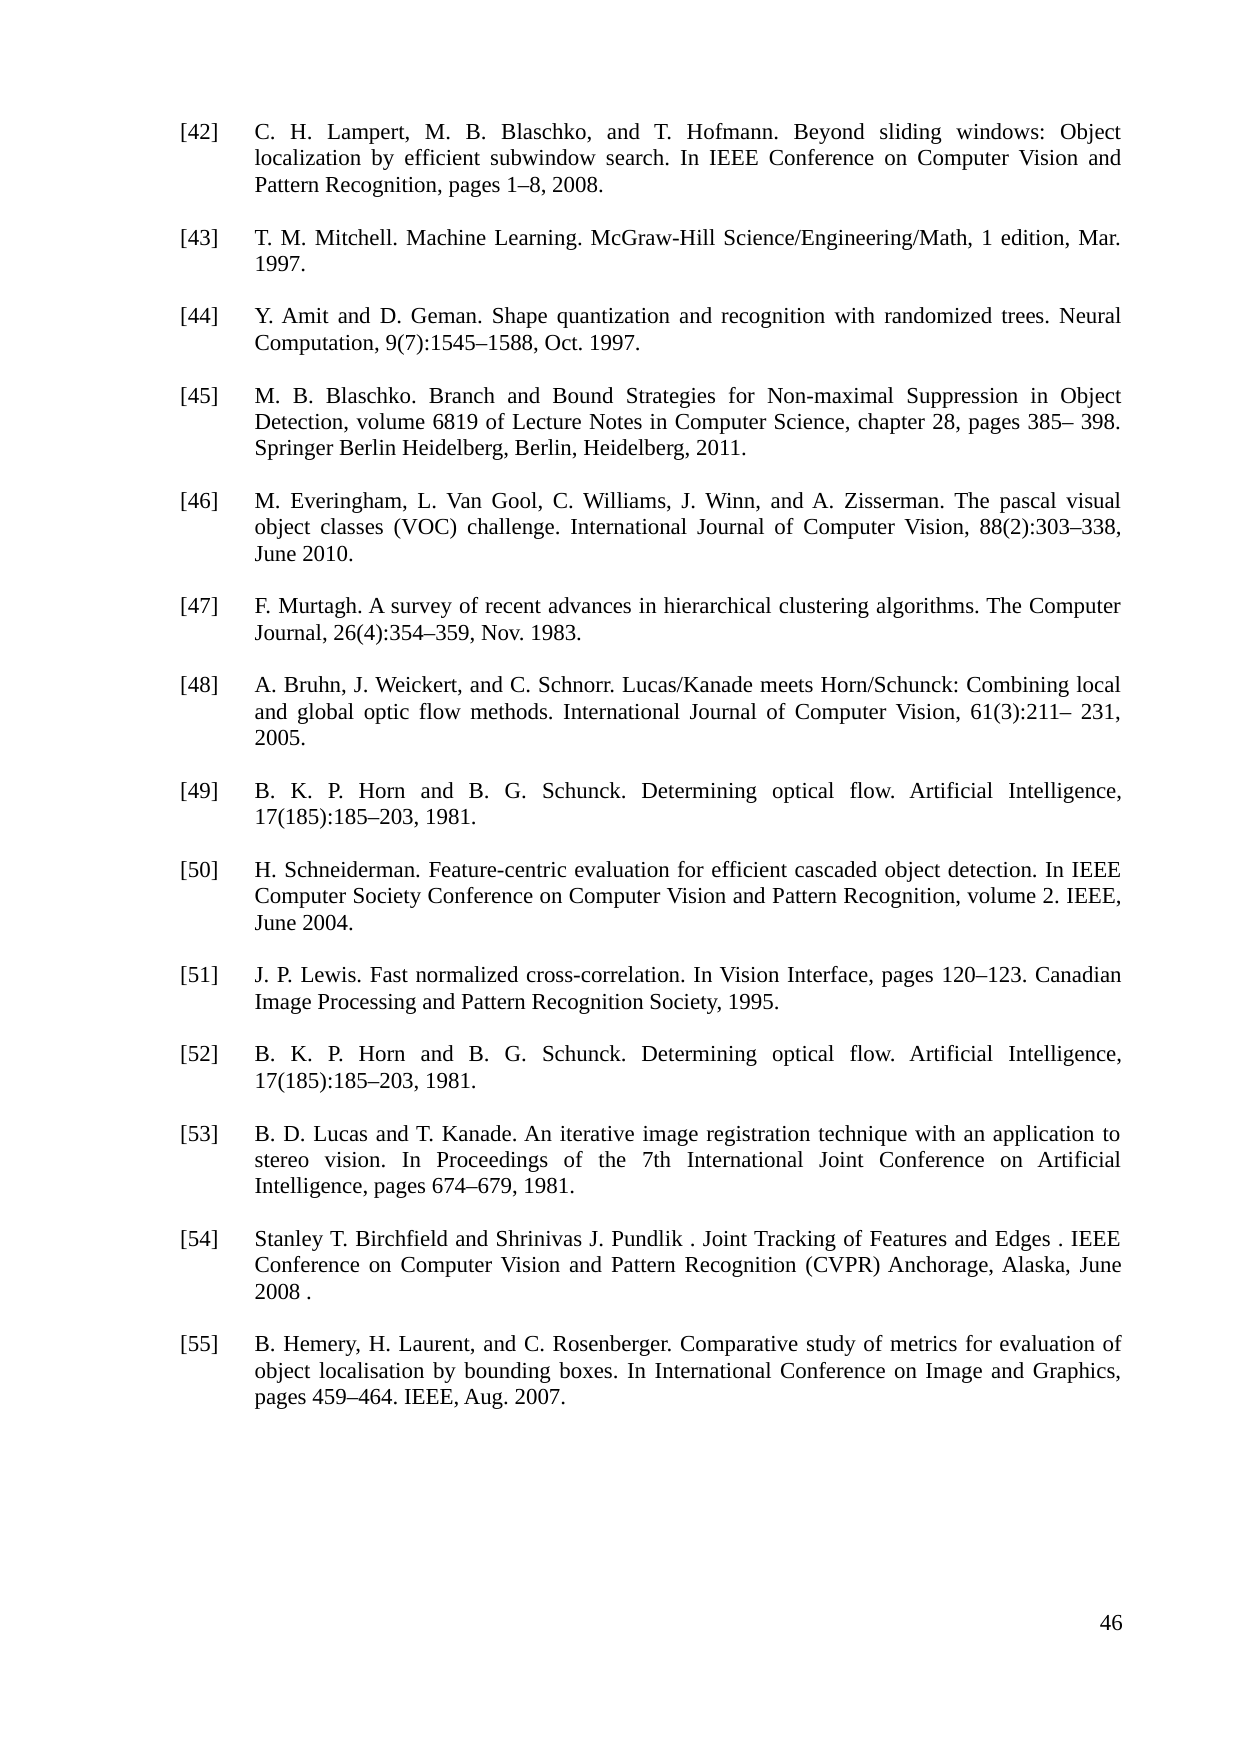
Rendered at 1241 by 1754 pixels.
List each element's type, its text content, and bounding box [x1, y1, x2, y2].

table_header [53] [180, 1120, 254, 1199]
table_header [45] [180, 382, 254, 461]
table_header M. B. Blaschko. Branch and Bound Strategies for Non-maximal Suppression in Object Detection, volume 6819 of Lecture Notes in Computer Science, chapter 28, pages 385– 398. Springer Berlin Heidelberg, Berlin, Heidelberg, 2011. [254, 382, 1123, 461]
table_header B. D. Lucas and T. Kanade. An iterative image registration technique with an application to stereo vision. In Proceedings of the 7th International Joint Conference on Artificial Intelligence, pages 674–679, 1981. [254, 1120, 1123, 1199]
table_header [50] [180, 856, 254, 935]
table_header F. Murtagh. A survey of recent advances in hierarchical clustering algorithms. The Computer Journal, 26(4):354–359, Nov. 1983. [254, 593, 1123, 645]
table_header [47] [180, 593, 254, 645]
table_header B. Hemery, H. Laurent, and C. Rosenberger. Comparative study of metrics for evaluation of object localisation by bounding boxes. In International Conference on Image and Graphics, pages 459–464. IEEE, Aug. 2007. [254, 1330, 1123, 1409]
table_header J. P. Lewis. Fast normalized cross-correlation. In Vision Interface, pages 120–123. Canadian Image Processing and Pattern Recognition Society, 1995. [254, 961, 1123, 1014]
table_header C. H. Lampert, M. B. Blaschko, and T. Hofmann. Beyond sliding windows: Object localization by efficient subwindow search. In IEEE Conference on Computer Vision and Pattern Recognition, pages 1–8, 2008. [254, 118, 1123, 197]
table_header Y. Amit and D. Geman. Shape quantization and recognition with randomized trees. Neural Computation, 9(7):1545–1588, Oct. 1997. [254, 303, 1123, 355]
table_header [43] [180, 224, 254, 276]
table_header [44] [180, 303, 254, 355]
table_header [48] [180, 672, 254, 751]
table_header M. Everingham, L. Van Gool, C. Williams, J. Winn, and A. Zisserman. The pascal visual object classes (VOC) challenge. International Journal of Computer Vision, 88(2):303–338, June 2010. [254, 487, 1123, 566]
table_header T. M. Mitchell. Machine Learning. McGraw-Hill Science/Engineering/Math, 1 edition, Mar. 1997. [254, 224, 1123, 276]
table_header B. K. P. Horn and B. G. Schunck. Determining optical flow. Artificial Intelligence, 17(185):185–203, 1981. [254, 777, 1123, 830]
table_header [55] [180, 1330, 254, 1409]
table_header [46] [180, 487, 254, 566]
table_header [52] [180, 1041, 254, 1093]
table_header A. Bruhn, J. Weickert, and C. Schnorr. Lucas/Kanade meets Horn/Schunck: Combining local and global optic flow methods. International Journal of Computer Vision, 61(3):211– 231, 2005. [254, 672, 1123, 751]
table_header [54] [180, 1225, 254, 1304]
table_header Stanley T. Birchfield and Shrinivas J. Pundlik . Joint Tracking of Features and Edges . IEEE Conference on Computer Vision and Pattern Recognition (CVPR) Anchorage, Alaska, June 2008 . [254, 1225, 1123, 1304]
table_header [49] [180, 777, 254, 830]
table_header [51] [180, 961, 254, 1014]
table_header [42] [180, 118, 254, 197]
table_header H. Schneiderman. Feature-centric evaluation for efficient cascaded object detection. In IEEE Computer Society Conference on Computer Vision and Pattern Recognition, volume 2. IEEE, June 2004. [254, 856, 1123, 935]
table_header B. K. P. Horn and B. G. Schunck. Determining optical flow. Artificial Intelligence, 17(185):185–203, 1981. [254, 1041, 1123, 1093]
